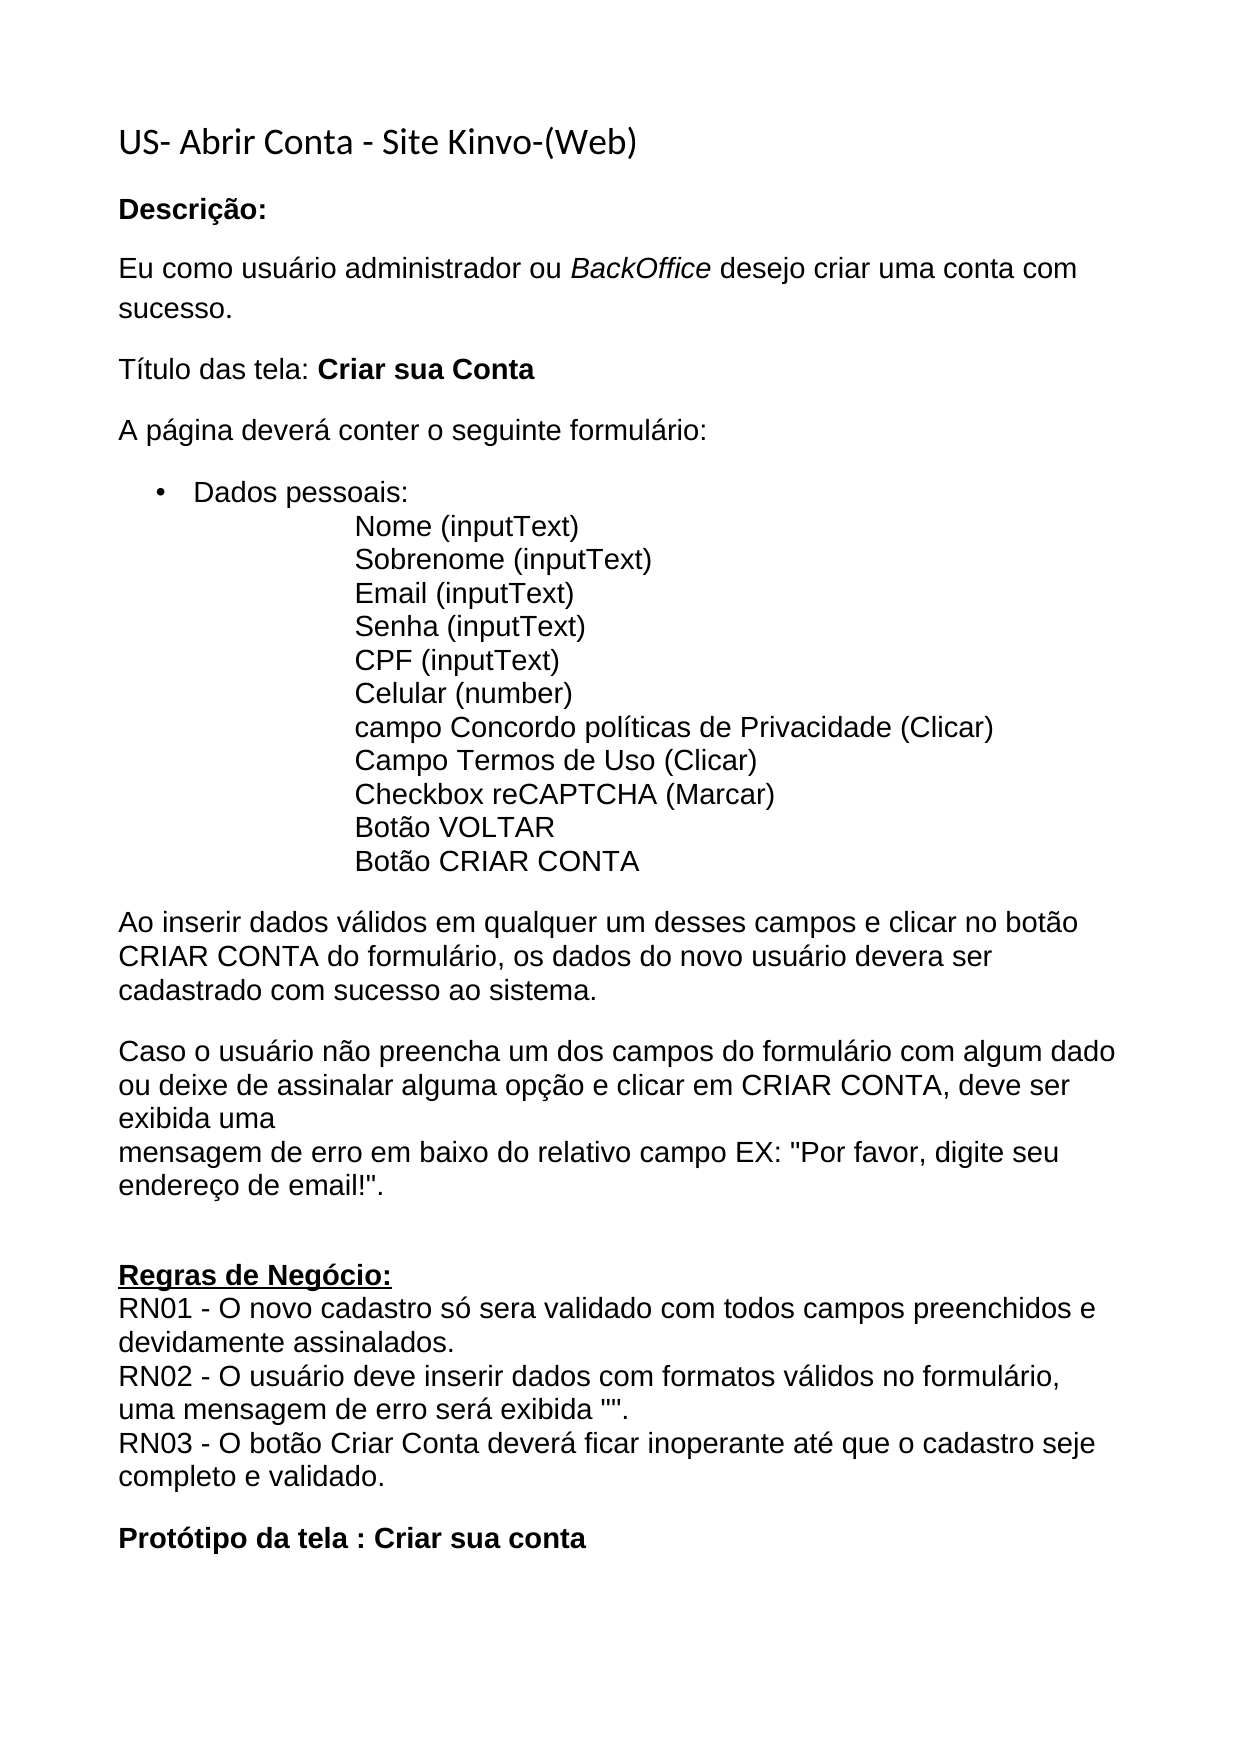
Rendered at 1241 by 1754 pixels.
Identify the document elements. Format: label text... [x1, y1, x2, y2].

text Título das tela: Criar sua Conta [118, 352, 1122, 385]
text Caso o usuário não preencha um dos campos do formulário com algum dado ou deixe de assinalar alguma opção e clicar em CRIAR CONTA, deve ser exibida uma [118, 1034, 1122, 1135]
text Checkbox reCAPTCHA (Marcar) [118, 777, 1122, 810]
text Email (inputText) [118, 576, 1122, 609]
list Dados pessoais: [156, 475, 1122, 508]
text Regras de Negócio: [118, 1258, 1122, 1291]
text Sobrenome (inputText) [118, 542, 1122, 576]
text mensagem de erro em baixo do relativo campo EX: "Por favor, digite seu endereço de email!". [118, 1135, 1122, 1202]
text RN03 - O botão Criar Conta deverá ficar inoperante até que o cadastro seje completo e validado. [118, 1426, 1122, 1493]
text Botão CRIAR CONTA [118, 844, 1122, 877]
text campo Concordo políticas de Privacidade (Clicar) [118, 710, 1122, 743]
text RN02 - O usuário deve inserir dados com formatos válidos no formulário, uma mensagem de erro será exibida "". [118, 1358, 1122, 1426]
text Descrição: [118, 192, 1122, 225]
text Celular (number) [118, 676, 1122, 710]
text Senha (inputText) [118, 609, 1122, 643]
text Eu como usuário administrador ou BackOffice desejo criar uma conta com sucesso. [118, 251, 1122, 326]
text US- Abrir Conta - Site Kinvo-(Web) [118, 118, 1122, 164]
text A página deverá conter o seguinte formulário: [118, 413, 1122, 447]
text Botão VOLTAR [118, 810, 1122, 844]
text Campo Termos de Uso (Clicar) [118, 743, 1122, 777]
text Nome (inputText) [118, 508, 1122, 542]
text Protótipo da tela : Criar sua conta [118, 1521, 1122, 1554]
text CPF (inputText) [118, 643, 1122, 676]
text RN01 - O novo cadastro só sera validado com todos campos preenchidos e devidamente assinalados. [118, 1291, 1122, 1358]
text Ao inserir dados válidos em qualquer um desses campos e clicar no botão CRIAR CONTA do formulário, os dados do novo usuário devera ser cadastrado com sucesso ao sistema. [118, 906, 1122, 1006]
